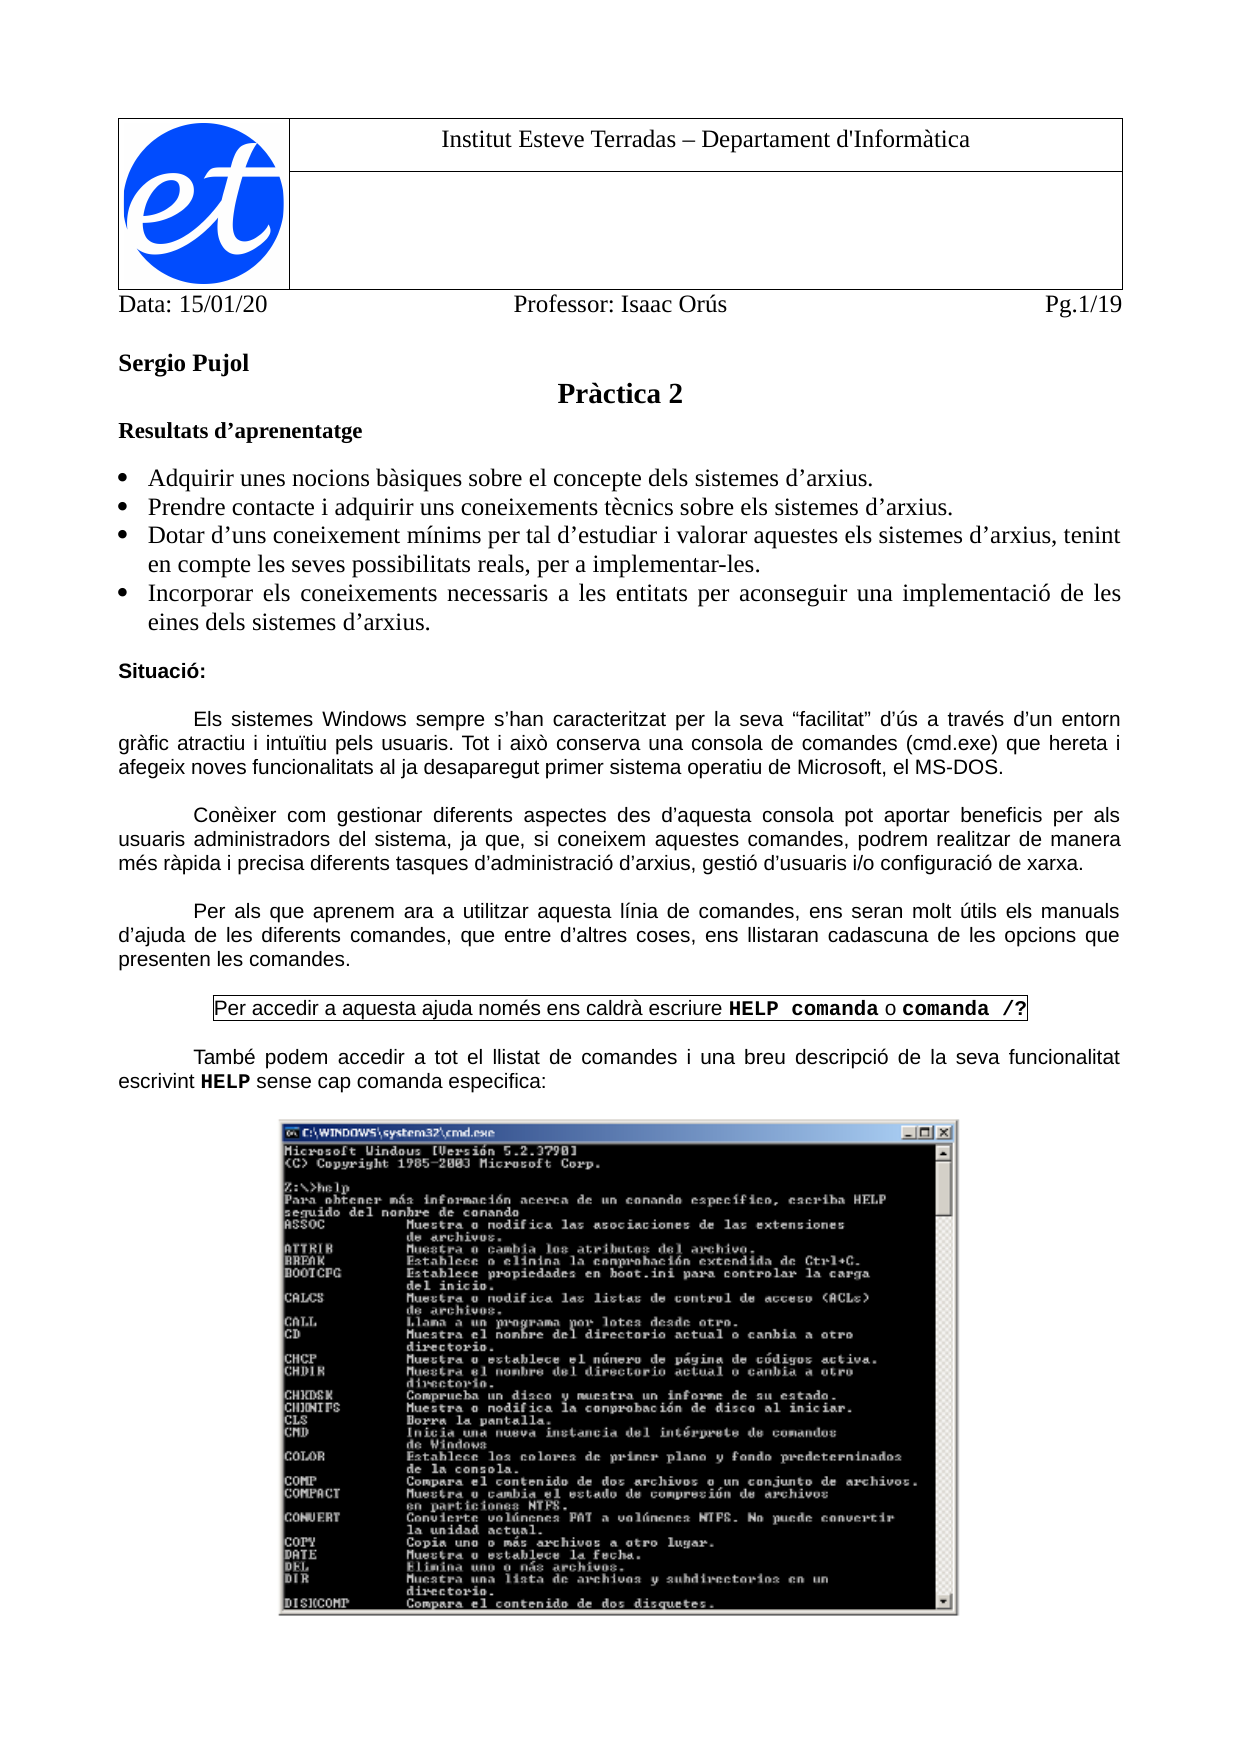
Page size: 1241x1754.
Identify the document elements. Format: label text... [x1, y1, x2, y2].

text Sergio Pujol [118, 348, 1122, 376]
text Situació: [118, 659, 1122, 683]
text També podem accedir a tot el llistat de comandes i una breu descripció de la seva funcionalitat escrivint HELP sense cap comanda especifica: [118, 1045, 1122, 1094]
list Prendre contacte i adquirir uns coneixements tècnics sobre els sistemes d’arxius. [118, 492, 1122, 520]
text Conèixer com gestionar diferents aspectes des d’aquesta consola pot aportar beneficis per als usuaris administradors del sistema, ja que, si coneixem aquestes comandes, podrem realitzar de manera més ràpida i precisa diferents tasques d’administració d’arxius, gestió d’usuaris i/o configuració de xarxa. [118, 803, 1122, 875]
text Pràctica 2 [118, 376, 1122, 410]
list Incorporar els coneixements necessaris a les entitats per aconseguir una implementació de les eines dels sistemes d’arxius. [118, 578, 1122, 635]
text [1028, 995, 1122, 1021]
text Per als que aprenem ara a utilitzar aquesta línia de comandes, ens seran molt útils els manuals d’ajuda de les diferents comandes, que entre d’altres coses, ens llistaran cadascuna de les opcions que presenten les comandes. [118, 899, 1122, 971]
picture [276, 1118, 964, 1619]
text Per accedir a aquesta ajuda només ens caldrà escriure HELP comanda o comanda /? [214, 996, 1027, 1020]
list Dotar d’uns coneixement mínims per tal d’estudiar i valorar aquestes els sistemes d’arxius, tenint en compte les seves possibilitats reals, per a implementar-les. [118, 520, 1122, 578]
text Els sistemes Windows sempre s’han caracteritzat per la seva “facilitat” d’ús a través d’un entorn gràfic atractiu i intuïtiu pels usuaris. Tot i això conserva una consola de comandes (cmd.exe) que hereta i afegeix noves funcionalitats al ja desaparegut primer sistema operatiu de Microsoft, el MS-DOS. [118, 707, 1122, 779]
list Adquirir unes nocions bàsiques sobre el concepte dels sistemes d’arxius. [118, 463, 1122, 492]
text [118, 995, 213, 1021]
picture [123, 123, 284, 284]
text Resultats d’aprenentatge [118, 417, 1122, 443]
